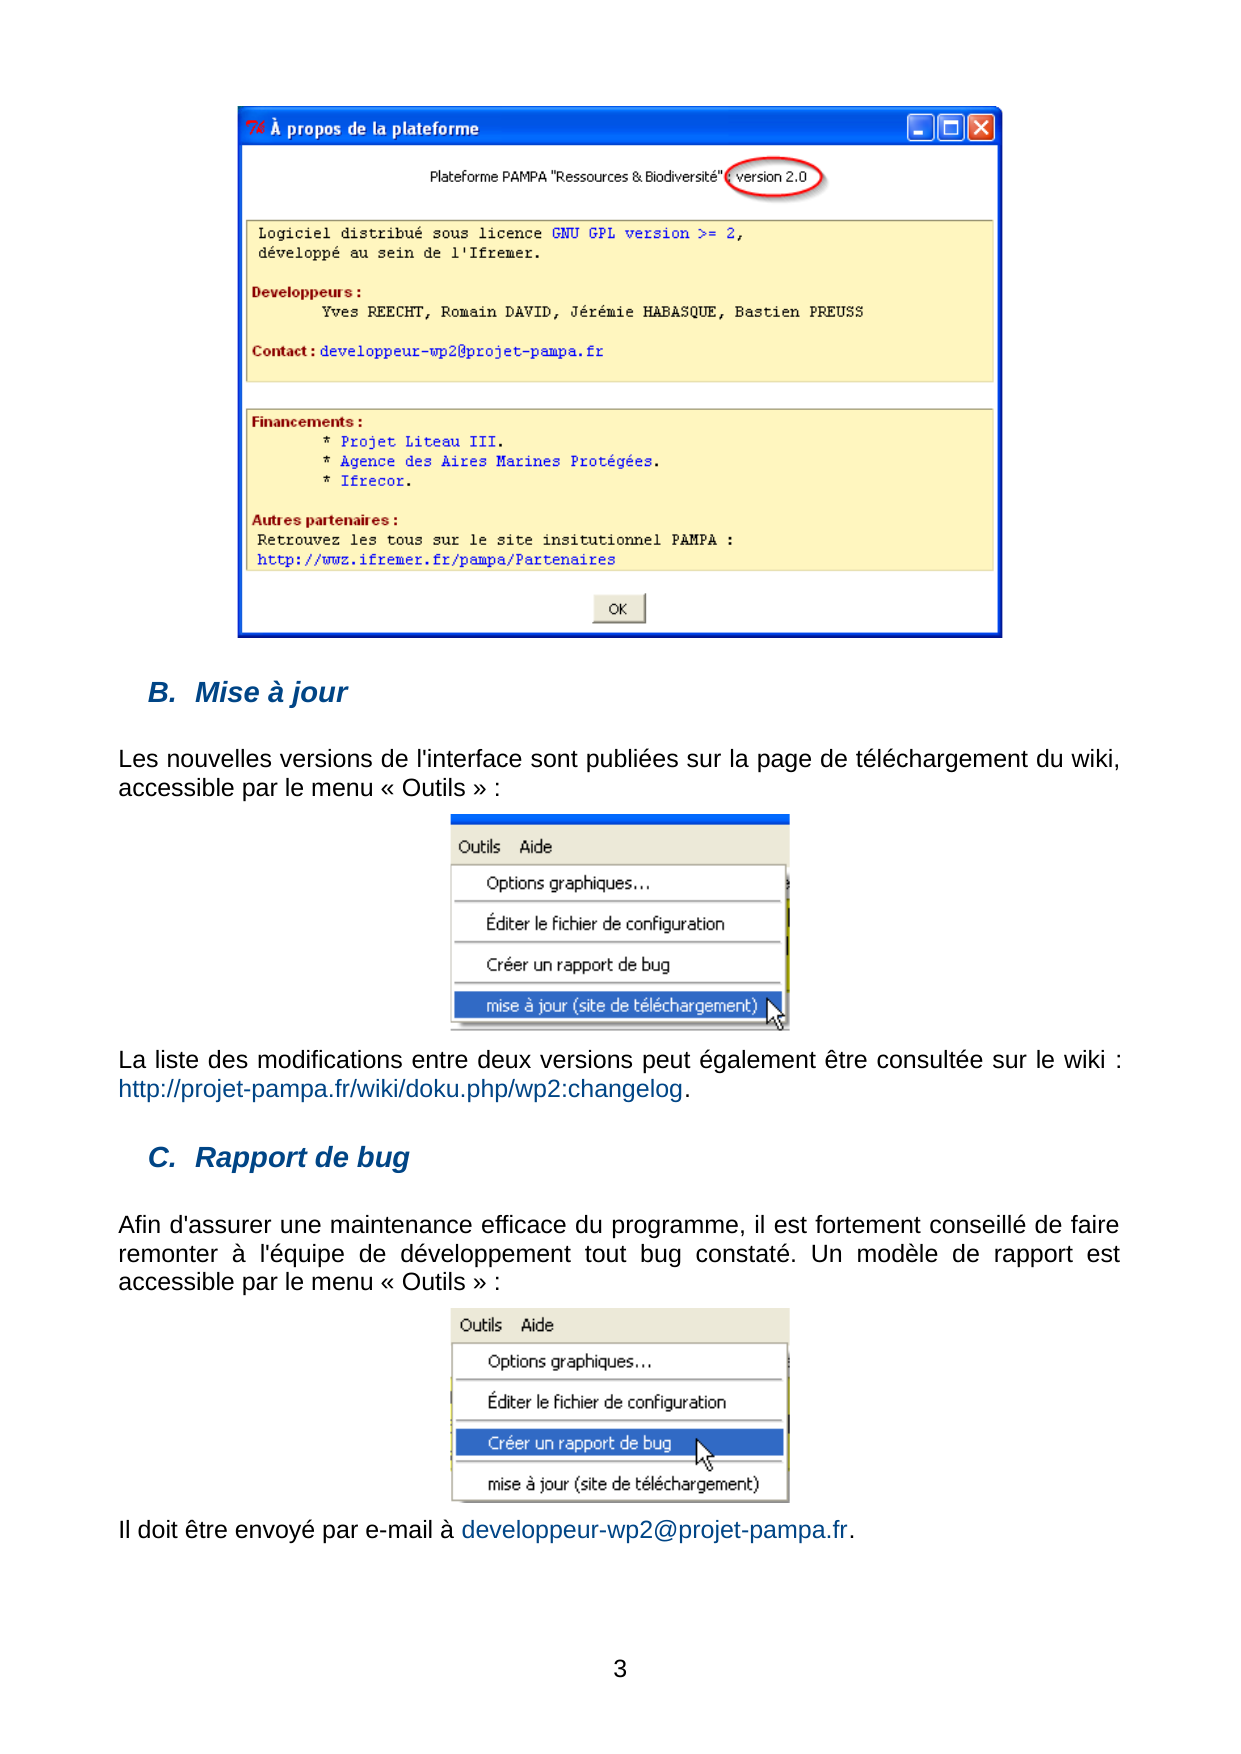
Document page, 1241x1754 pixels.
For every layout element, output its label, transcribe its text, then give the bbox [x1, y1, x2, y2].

picture [237, 106, 1003, 638]
subtitle Mise à jour [148, 675, 1122, 708]
subtitle Rapport de bug [148, 1140, 1122, 1174]
text Il doit être envoyé par e-mail à developpeur-wp2@projet-pampa.fr. [118, 1514, 1122, 1543]
text Les nouvelles versions de l'interface sont publiées sur la page de téléchargement du wiki, accessible par le menu « Outils » : [118, 744, 1122, 802]
picture [450, 814, 790, 1034]
picture [450, 1308, 790, 1503]
text Afin d'assurer une maintenance efficace du programme, il est fortement conseillé de faire remonter à l'équipe de développement tout bug constaté. Un modèle de rapport est accessible par le menu « Outils » : [118, 1210, 1122, 1296]
text La liste des modifications entre deux versions peut également être consultée sur le wiki : http://projet-pampa.fr/wiki/doku.php/wp2:changelog. [118, 1046, 1122, 1103]
